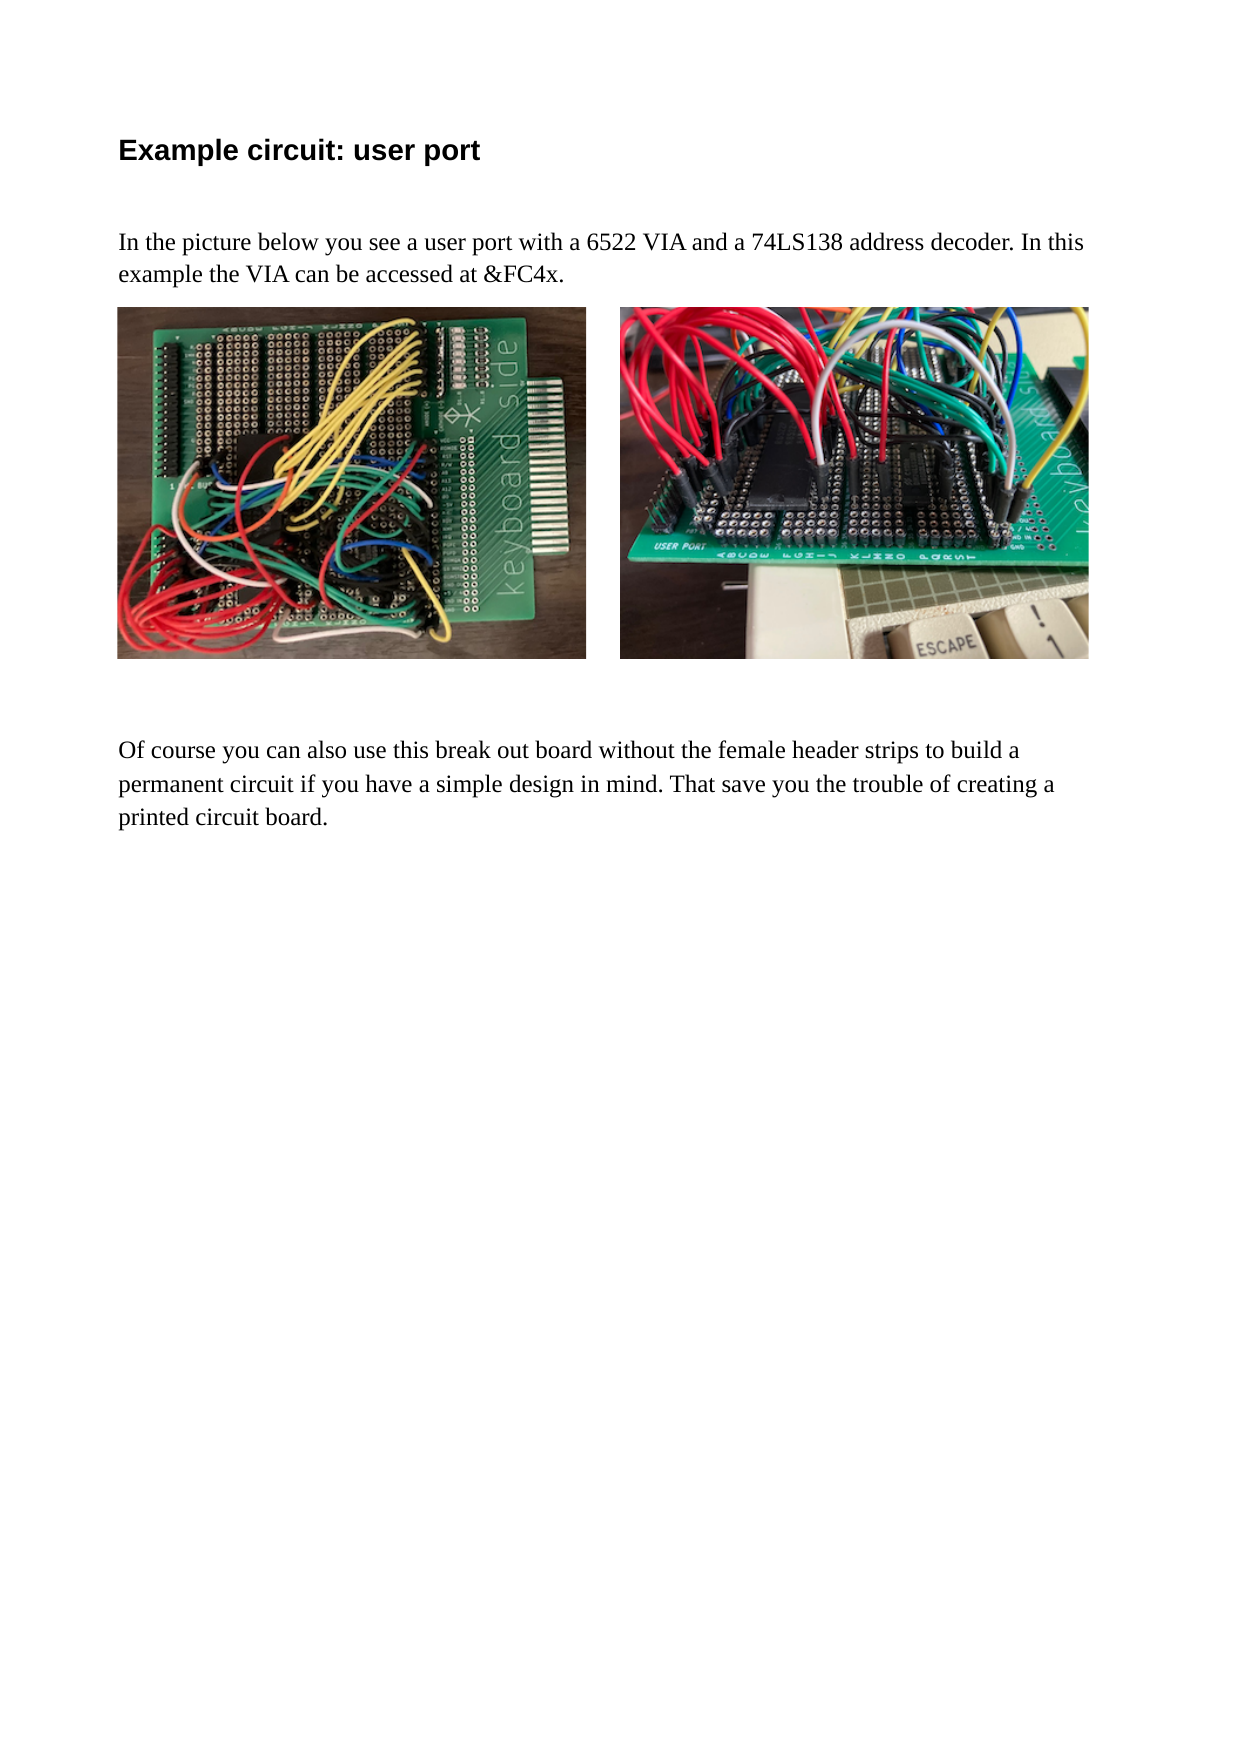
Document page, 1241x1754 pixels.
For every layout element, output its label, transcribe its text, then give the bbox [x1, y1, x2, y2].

picture [620, 307, 1089, 659]
subtitle Example circuit: user port [118, 133, 1122, 166]
picture [117, 307, 587, 659]
text In the picture below you see a user port with a 6522 VIA and a 74LS138 address decoder. In this example the VIA can be accessed at &FC4x. [118, 227, 1122, 288]
text Of course you can also use this break out board without the female header strips to build a permanent circuit if you have a simple design in mind. That save you the trouble of creating a printed circuit board. [118, 736, 1122, 830]
